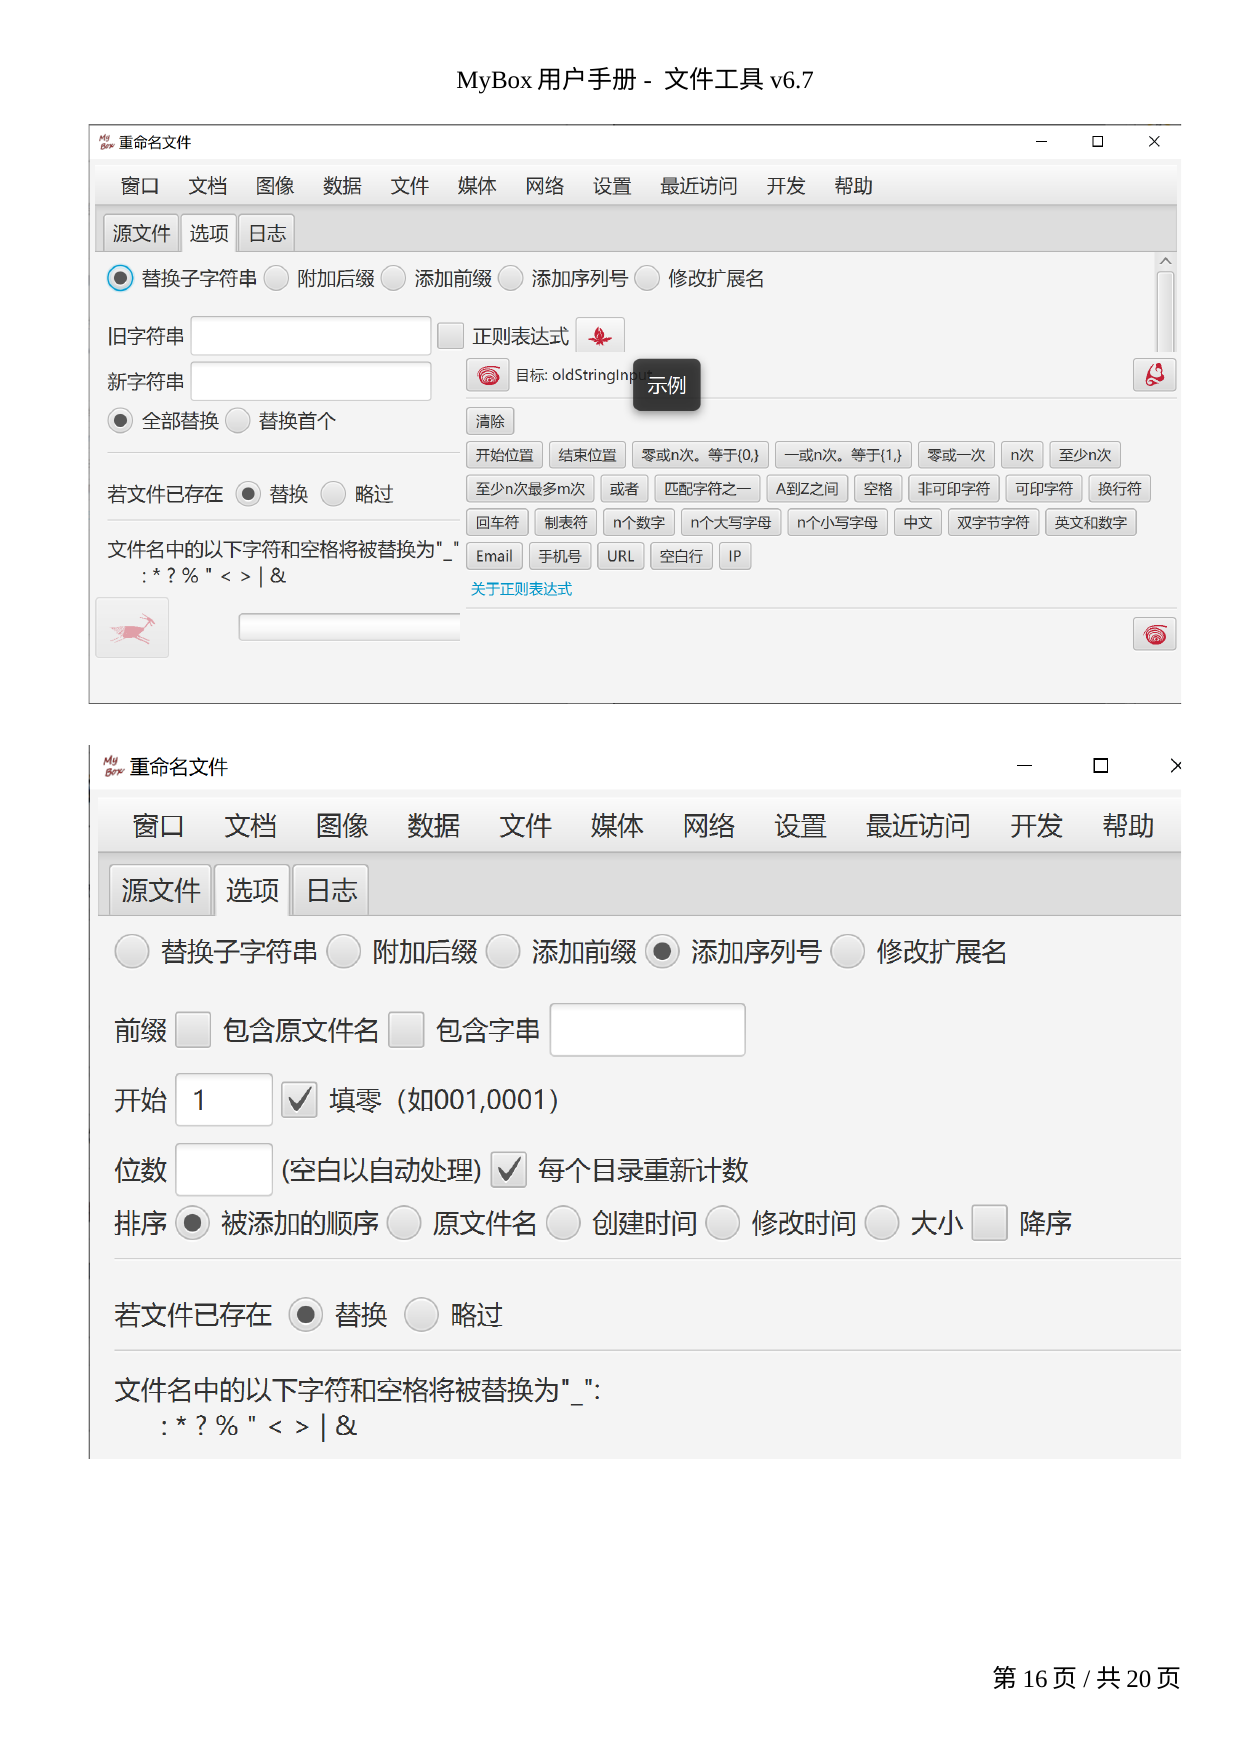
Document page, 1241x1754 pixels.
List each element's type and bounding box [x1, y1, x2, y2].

picture [88, 745, 1182, 1459]
picture [88, 124, 1182, 704]
